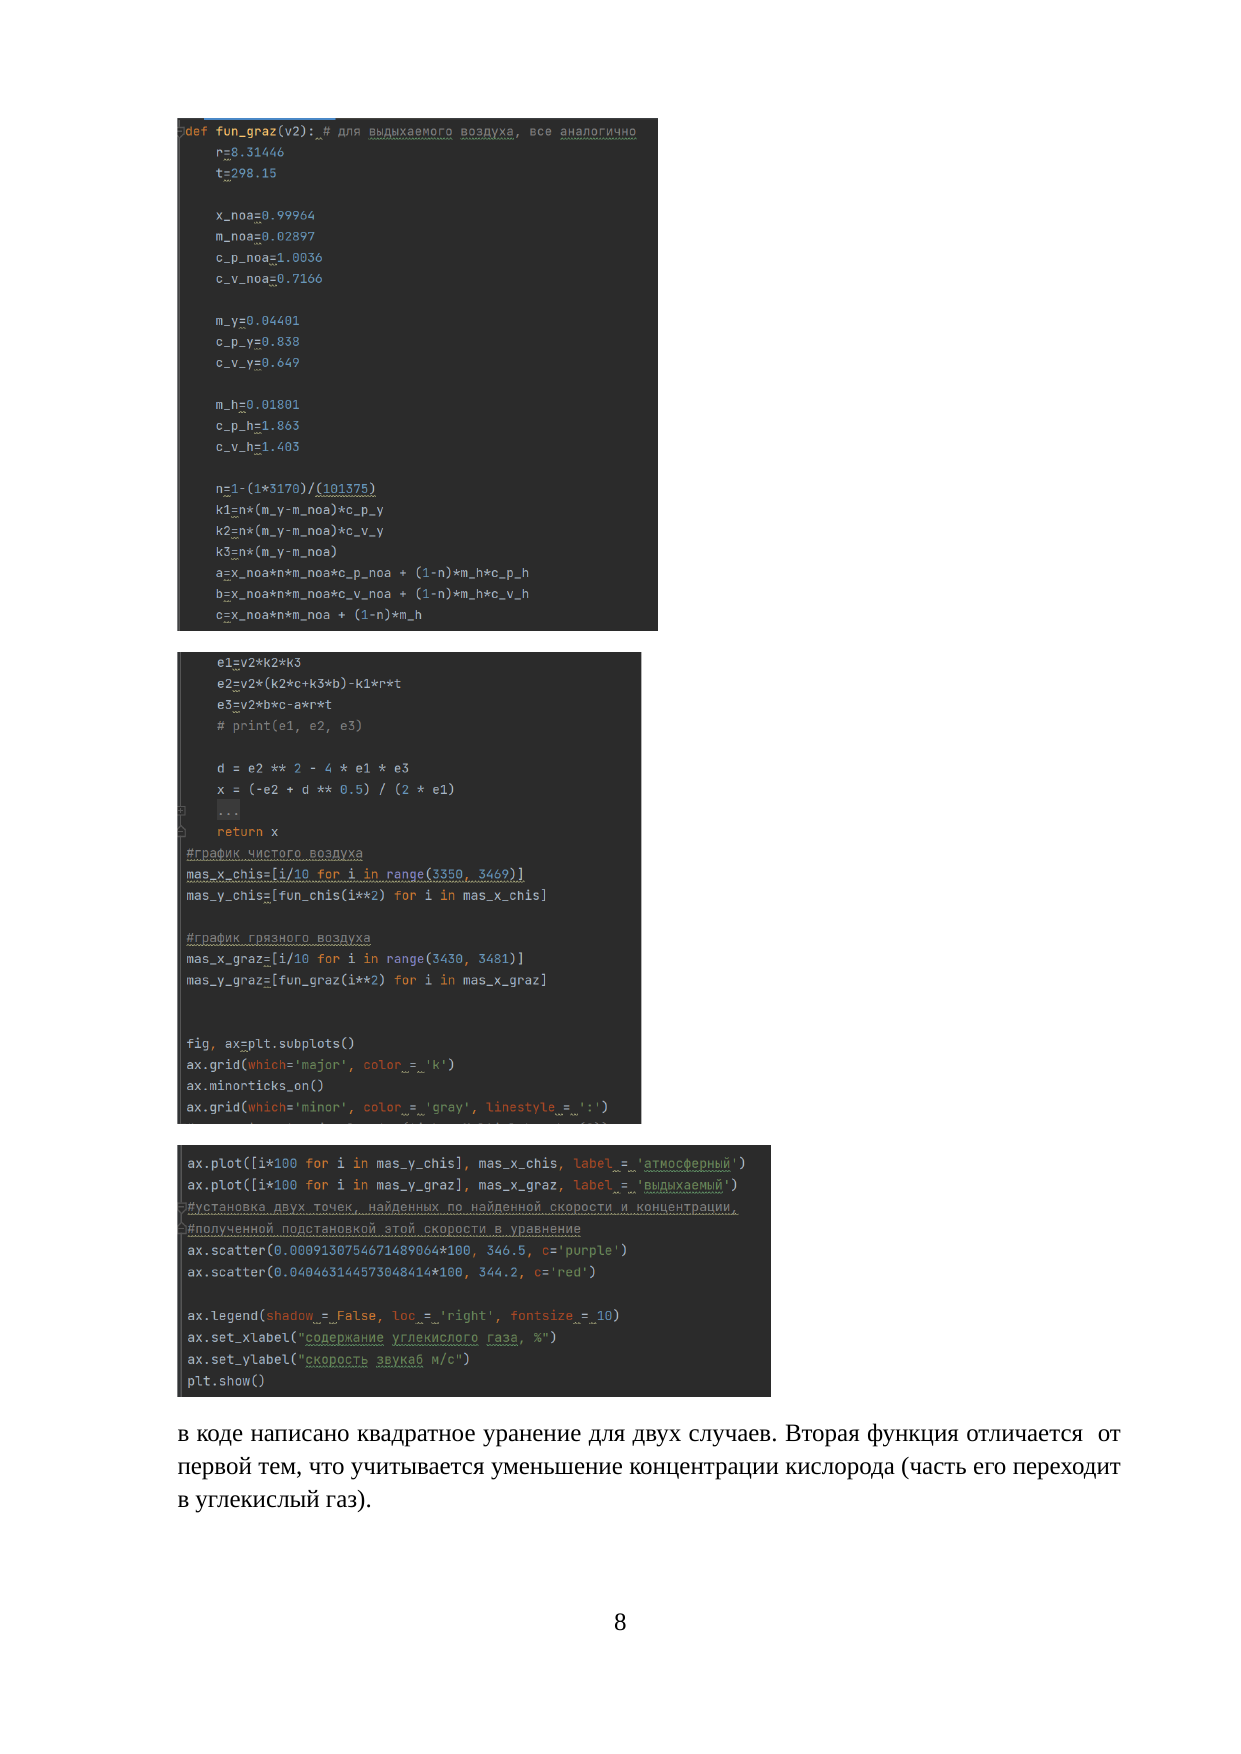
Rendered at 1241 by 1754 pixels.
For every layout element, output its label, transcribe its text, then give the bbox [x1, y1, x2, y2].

picture [177, 1145, 771, 1397]
picture [177, 118, 658, 631]
text в коде написано квадратное уранение для двух случаев. Вторая функция отличается от первой тем, что учитывается уменьшение концентрации кислорода (часть его переходит в углекислый газ). [177, 1418, 1122, 1513]
picture [177, 652, 642, 1124]
